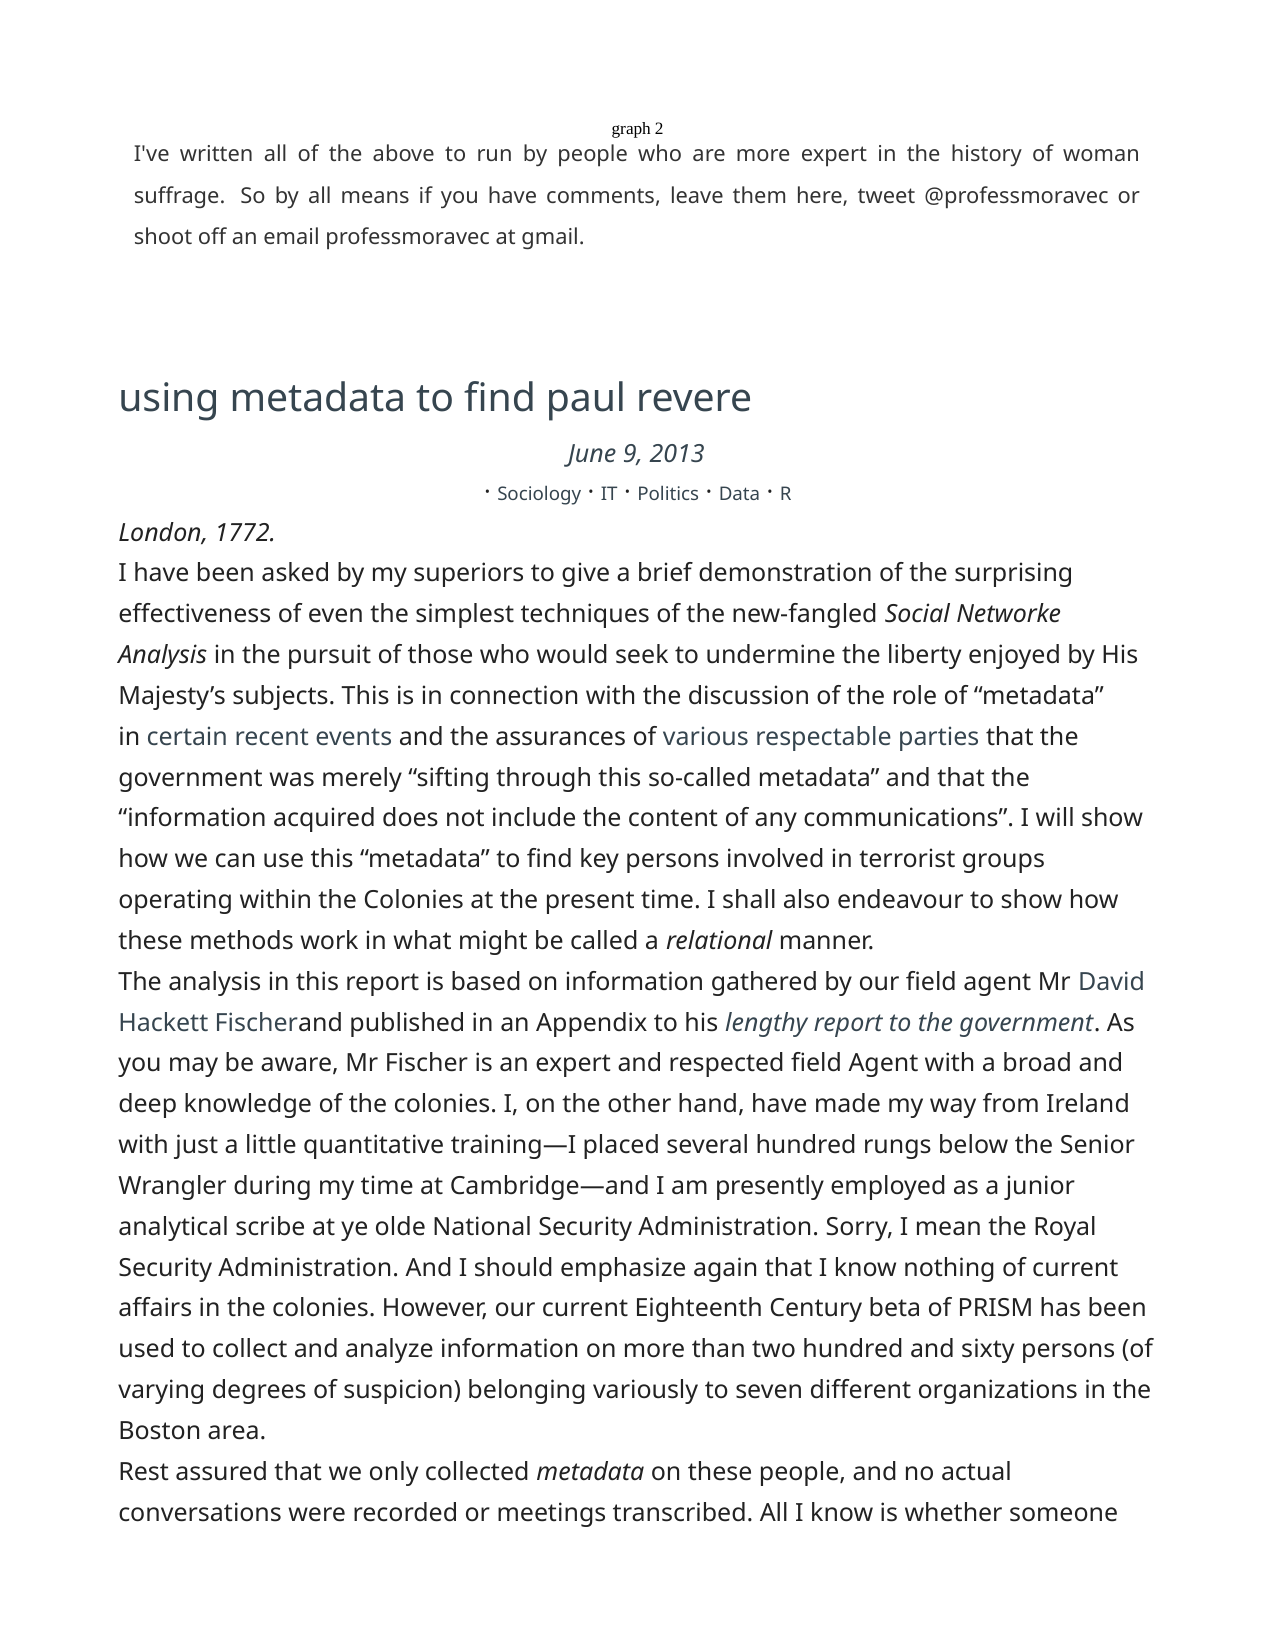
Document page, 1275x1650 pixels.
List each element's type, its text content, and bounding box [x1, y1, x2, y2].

text The analysis in this report is based on information gathered by our field agent Mr David Hackett Fischerand published in an Appendix to his lengthy report to the government. As you may be aware, Mr Fischer is an expert and respected field Agent with a broad and deep knowledge of the colonies. I, on the other hand, have made my way from Ireland with just a little quantitative training—I placed several hundred rungs below the Senior Wrangler during my time at Cambridge—and I am presently employed as a junior analytical scribe at ye olde National Security Administration. Sorry, I mean the Royal Security Administration. And I should emphasize again that I know nothing of current affairs in the colonies. However, our current Eighteenth Century beta of PRISM has been used to collect and analyze information on more than two hundred and sixty persons (of varying degrees of suspicion) belonging variously to seven different organizations in the Boston area. [118, 963, 1157, 1447]
subtitle June 9, 2013 [118, 436, 1157, 470]
table_cell graph 2 [370, 118, 905, 138]
subtitle using metadata to find paul revere [118, 370, 1157, 423]
text I have been asked by my superiors to give a brief demonstration of the surprising effectiveness of even the simplest techniques of the new-fangled Social Networke Analysis in the pursuit of those who would seek to undermine the liberty enjoyed by His Majesty’s subjects. This is in connection with the discussion of the role of “metadata” in certain recent events and the assurances of various respectable parties that the government was merely “sifting through this so-called metadata” and that the “information acquired does not include the content of any communications”. I will show how we can use this “metadata” to find key persons involved in terrorist groups operating within the Colonies at the present time. I shall also endeavour to show how these methods work in what might be called a relational manner. [118, 555, 1157, 957]
text I've written all of the above to run by people who are more expert in the history of woman suffrage. So by all means if you have comments, leave them here, tweet @professmoravec or shoot off an email professmoravec at gmail. [134, 138, 1141, 251]
text · Sociology · IT · Politics · Data · R [118, 473, 1157, 507]
text London, 1772. [118, 514, 1157, 548]
text Rest assured that we only collected metadata on these people, and no actual conversations were recorded or meetings transcribed. All I know is whether someone [118, 1453, 1157, 1528]
